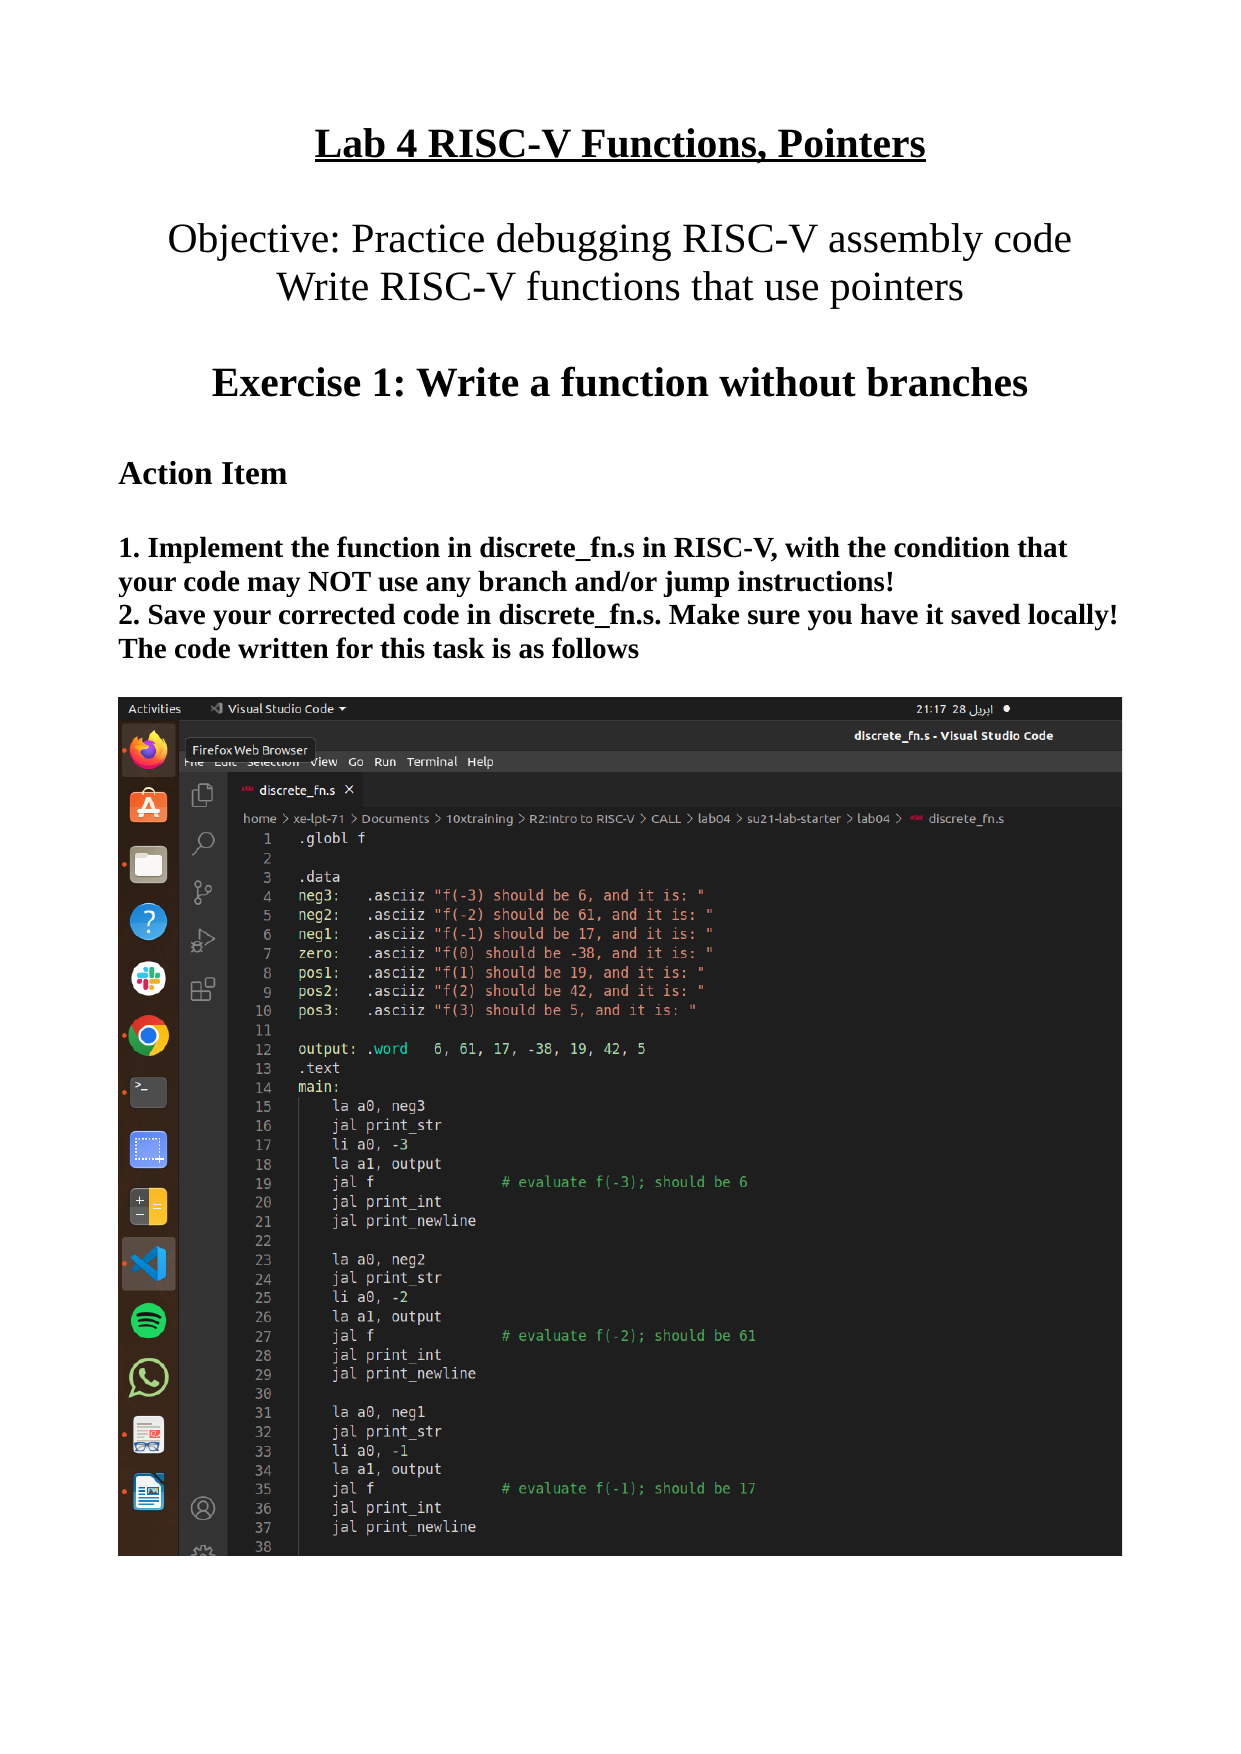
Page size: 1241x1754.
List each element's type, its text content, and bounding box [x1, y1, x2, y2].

text Action Item [118, 453, 1122, 492]
text Lab 4 RISC-V Functions, Pointers [118, 118, 1122, 166]
text 2. Save your corrected code in discrete_fn.s. Make sure you have it saved locally! [118, 597, 1122, 631]
text 1. Implement the function in discrete_fn.s in RISC-V, with the condition that your code may NOT use any branch and/or jump instructions! [118, 530, 1122, 597]
text Write RISC-V functions that use pointers [118, 262, 1122, 310]
text The code written for this task is as follows [118, 631, 1122, 664]
picture [118, 697, 1123, 1556]
text Exercise 1: Write a function without branches [118, 358, 1122, 406]
text Objective: Practice debugging RISC-V assembly code [118, 214, 1122, 262]
